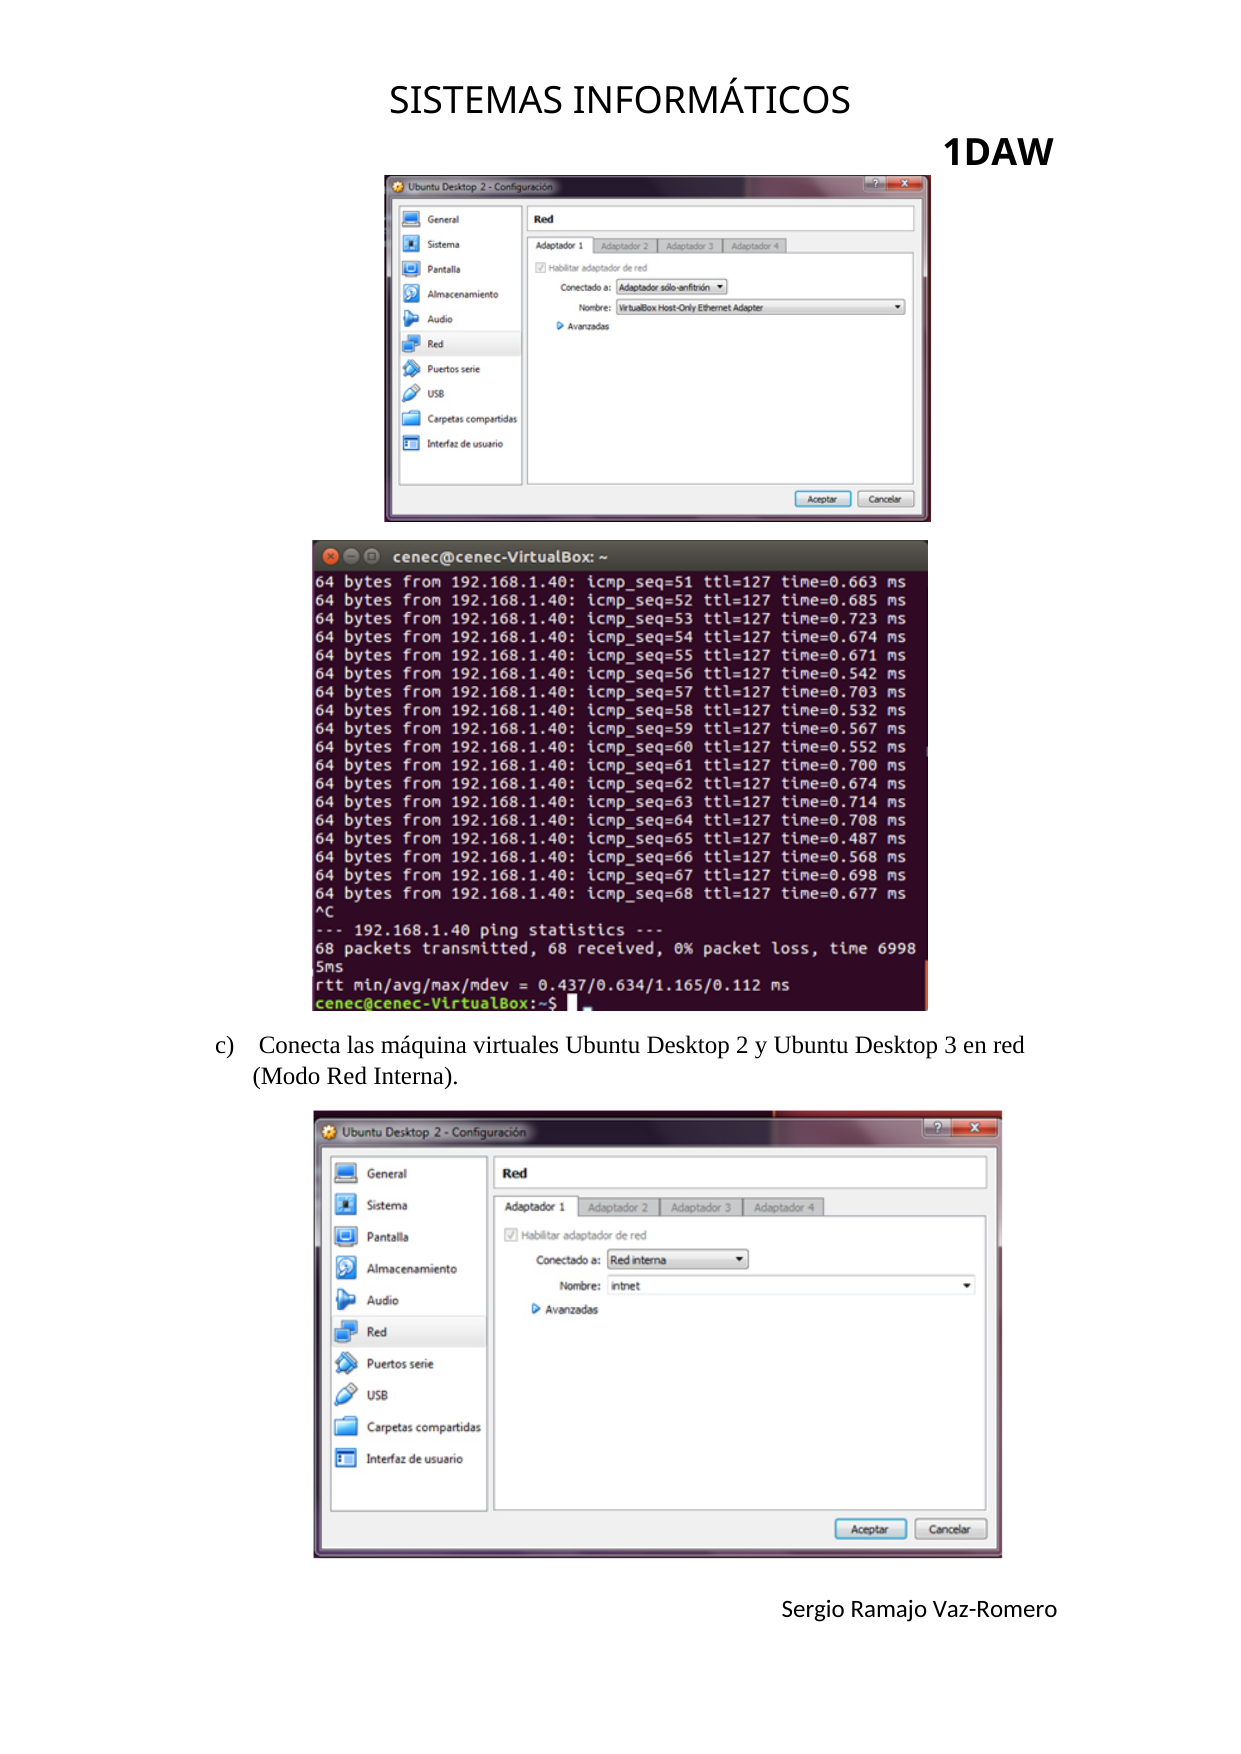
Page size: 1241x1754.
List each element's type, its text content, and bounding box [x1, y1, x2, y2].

picture [311, 1108, 1005, 1561]
picture [312, 540, 928, 1011]
picture [384, 175, 931, 522]
list Conecta las máquina virtuales Ubuntu Desktop 2 y Ubuntu Desktop 3 en red (Modo Red Interna). [215, 1030, 1063, 1090]
